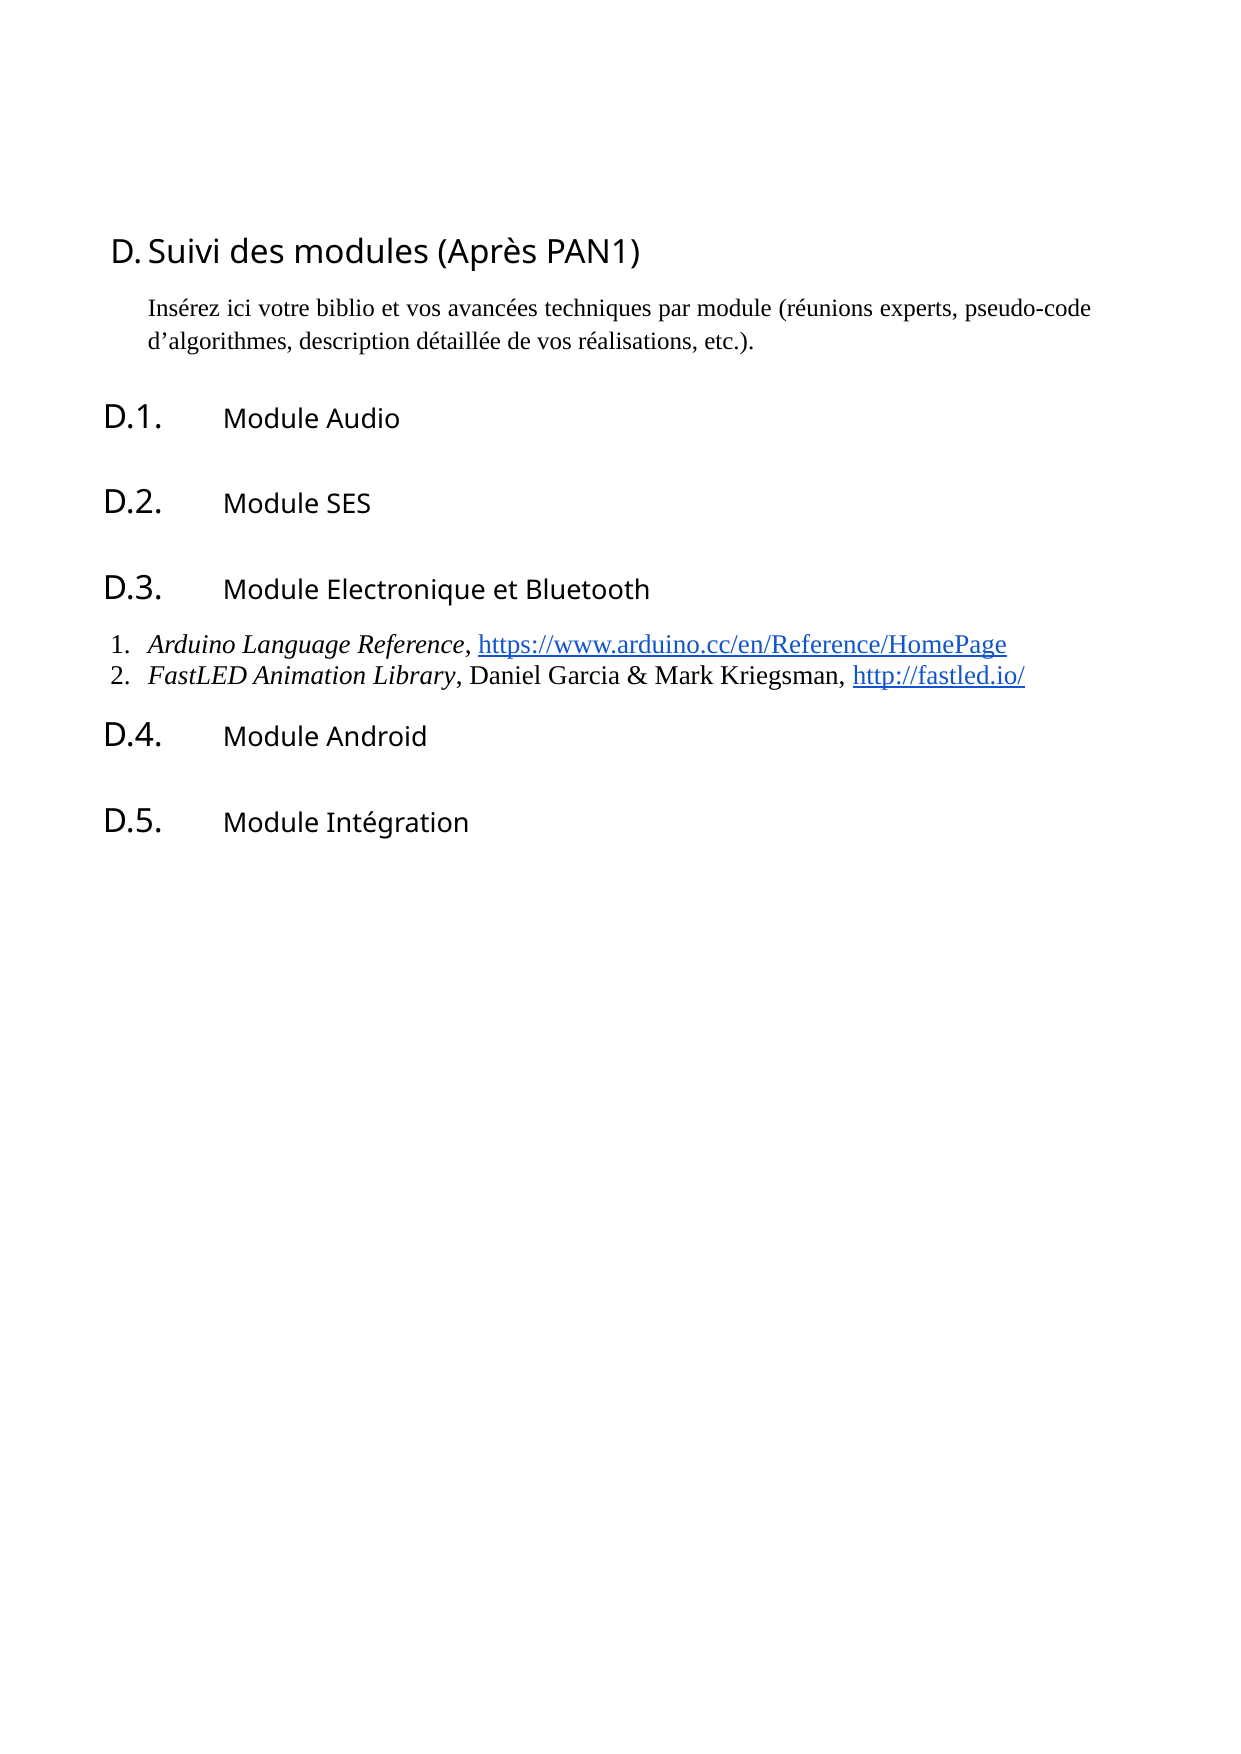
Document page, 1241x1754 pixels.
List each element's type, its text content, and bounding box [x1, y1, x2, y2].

subtitle Module Audio [103, 392, 1093, 438]
list FastLED Animation Library, Daniel Garcia & Mark Kriegsman, http://fastled.io/ [110, 659, 1093, 690]
subtitle Module Intégration [103, 797, 1093, 842]
subtitle Module SES [103, 478, 1093, 523]
subtitle Suivi des modules (Après PAN1) [110, 228, 1093, 274]
list Arduino Language Reference, https://www.arduino.cc/en/Reference/HomePage [110, 628, 1093, 659]
text Insérez ici votre biblio et vos avancées techniques par module (réunions experts, pseudo-code d’algorithmes, description détaillée de vos réalisations, etc.). [148, 293, 1093, 355]
subtitle Module Android [103, 711, 1093, 757]
subtitle Module Electronique et Bluetooth [103, 563, 1093, 609]
